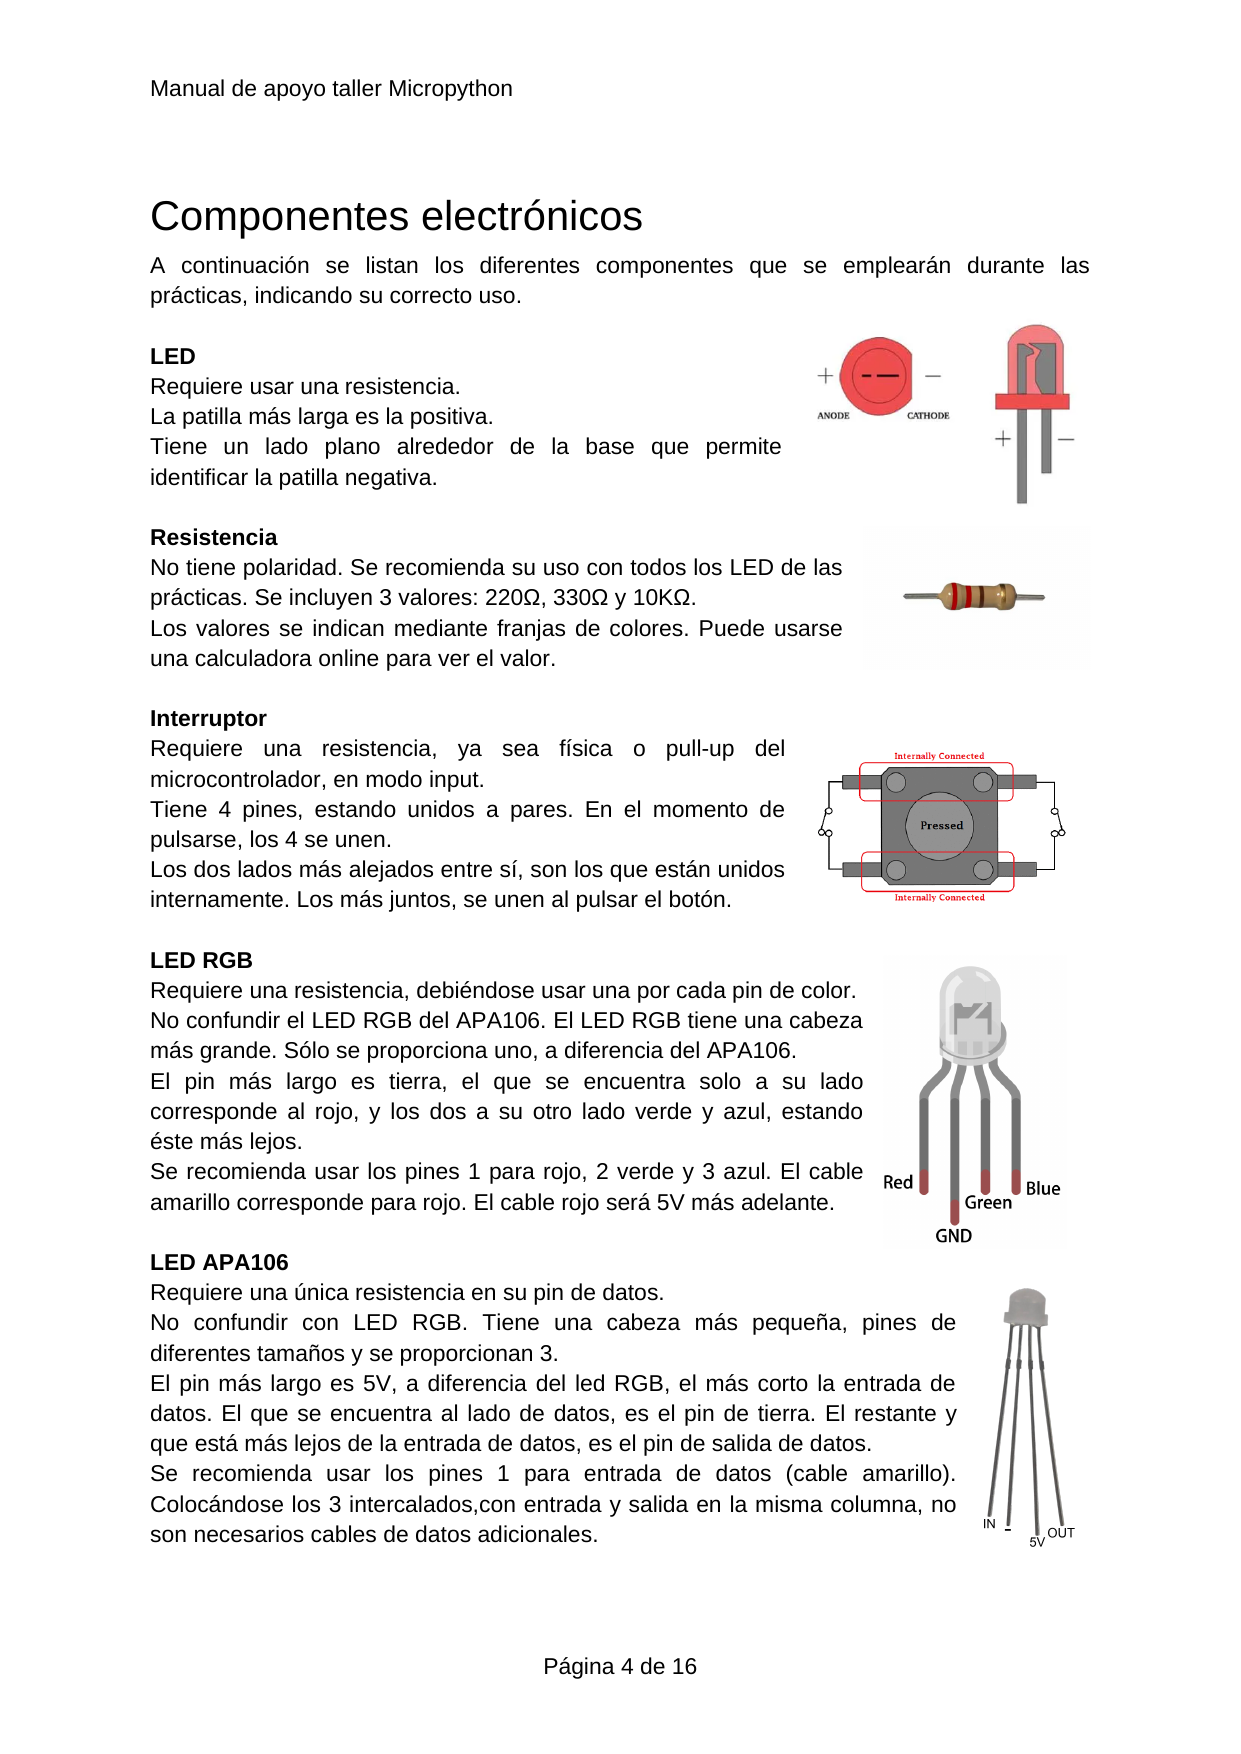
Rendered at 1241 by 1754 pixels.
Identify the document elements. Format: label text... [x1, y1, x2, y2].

text A continuación se listan los diferentes componentes que se emplearán durante las prácticas, indicando su correcto uso. [150, 252, 1090, 309]
text Se recomienda usar los pines 1 para entrada de datos (cable amarillo). Colocándose los 3 intercalados,con entrada y salida en la misma columna, no son necesarios cables de datos adicionales. [150, 1460, 976, 1547]
text No confundir el LED RGB del APA106. El LED RGB tiene una cabeza más grande. Sólo se proporciona uno, a diferencia del APA106. [150, 1007, 883, 1064]
text El pin más largo es 5V, a diferencia del led RGB, el más corto la entrada de datos. El que se encuentra al lado de datos, es el pin de tierra. El restante y que está más lejos de la entrada de datos, es el pin de salida de datos. [150, 1370, 976, 1457]
text Tiene 4 pines, estando unidos a pares. En el momento de pulsarse, los 4 se unen. [150, 796, 804, 852]
text No confundir con LED RGB. Tiene una cabeza más pequeña, pines de diferentes tamaños y se proporcionan 3. [150, 1309, 976, 1366]
text No tiene polaridad. Se recomienda su uso con todos los LED de las prácticas. Se incluyen 3 valores: 220Ω, 330Ω y 10KΩ. [150, 554, 862, 611]
text Los valores se indican mediante franjas de colores. Puede usarse una calculadora online para ver el valor. [150, 614, 1090, 671]
text El pin más largo es tierra, el que se encuentra solo a su lado corresponde al rojo, y los dos a su otro lado verde y azul, estando éste más lejos. [150, 1068, 883, 1154]
text LED RGB [150, 947, 1090, 973]
text Resistencia [150, 524, 1090, 550]
text Se recomienda usar los pines 1 para rojo, 2 verde y 3 azul. El cable amarillo corresponde para rojo. El cable rojo será 5V más adelante. [150, 1158, 883, 1215]
subtitle Componentes electrónicos [150, 192, 1090, 239]
picture [883, 955, 1068, 1249]
text Requiere una única resistencia en su pin de datos. [150, 1279, 1090, 1306]
text Tiene un lado plano alrededor de la base que permite identificar la patilla negativa. [150, 433, 801, 490]
text Requiere una resistencia, debiéndose usar una por cada pin de color. [150, 977, 883, 1003]
text LED APA106 [150, 1249, 1090, 1275]
picture [801, 310, 1090, 511]
text Requiere una resistencia, ya sea física o pull-up del microcontrolador, en modo input. [150, 735, 1090, 792]
picture [862, 526, 1091, 670]
picture [976, 1287, 1076, 1548]
text Los dos lados más alejados entre sí, son los que están unidos internamente. Los más juntos, se unen al pulsar el botón. [150, 856, 804, 913]
picture [804, 742, 1087, 916]
text LED [150, 343, 801, 369]
text Requiere usar una resistencia. [150, 373, 801, 399]
text Interruptor [150, 705, 1090, 732]
text La patilla más larga es la positiva. [150, 403, 801, 429]
